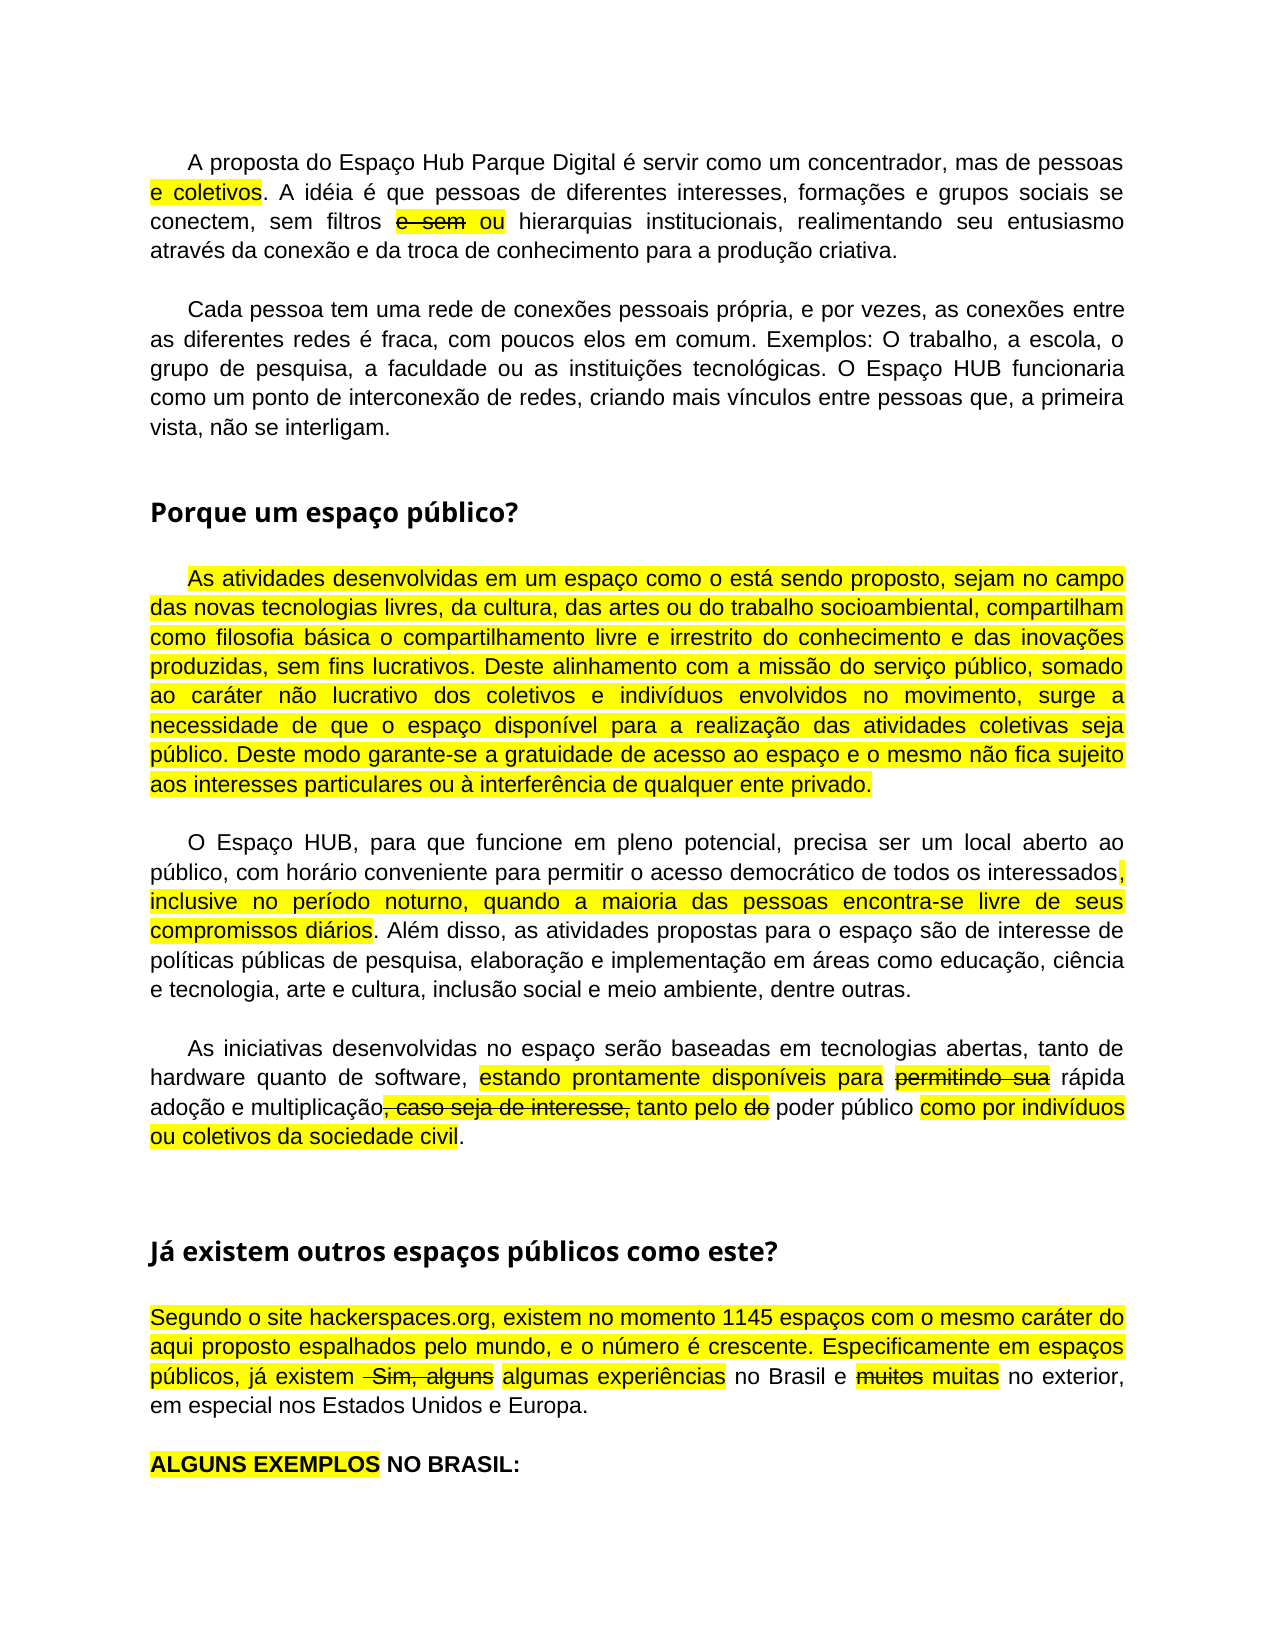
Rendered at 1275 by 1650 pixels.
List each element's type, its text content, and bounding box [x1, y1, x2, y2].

text As atividades desenvolvidas em um espaço como o está sendo proposto, sejam no campo das novas tecnologias livres, da cultura, das artes ou do trabalho socioambiental, compartilham como filosofia básica o compartilhamento livre e irrestrito do conhecimento e das inovações produzidas, sem fins lucrativos. Deste alinhamento com a missão do serviço público, somado ao caráter não lucrativo dos coletivos e indivíduos envolvidos no movimento, surge a necessidade de que o espaço disponível para a realização das atividades coletivas seja público. Deste modo garante-se a gratuidade de acesso ao espaço e o mesmo não fica sujeito aos interesses particulares ou à interferência de qualquer ente privado. [150, 566, 1125, 797]
text A proposta do Espaço Hub Parque Digital é servir como um concentrador, mas de pessoas e coletivos. A idéia é que pessoas de diferentes interesses, formações e grupos sociais se conectem, sem filtros e sem ou hierarquias institucionais, realimentando seu entusiasmo através da conexão e da troca de conhecimento para a produção criativa. [150, 150, 1125, 264]
subtitle Já existem outros espaços públicos como este? [150, 1233, 1125, 1270]
text O Espaço HUB, para que funcione em pleno potencial, precisa ser um local aberto ao público, com horário conveniente para permitir o acesso democrático de todos os interessados, inclusive no período noturno, quando a maioria das pessoas encontra-se livre de seus compromissos diários. Além disso, as atividades propostas para o espaço são de interesse de políticas públicas de pesquisa, elaboração e implementação em áreas como educação, ciência e tecnologia, arte e cultura, inclusão social e meio ambiente, dentre outras. [150, 830, 1125, 1003]
text ALGUNS EXEMPLOS No Brasil: [150, 1451, 1125, 1477]
text Cada pessoa tem uma rede de conexões pessoais própria, e por vezes, as conexões entre as diferentes redes é fraca, com poucos elos em comum. Exemplos: O trabalho, a escola, o grupo de pesquisa, a faculdade ou as instituições tecnológicas. O Espaço HUB funcionaria como um ponto de interconexão de redes, criando mais vínculos entre pessoas que, a primeira vista, não se interligam. [150, 297, 1125, 440]
text As iniciativas desenvolvidas no espaço serão baseadas em tecnologias abertas, tanto de hardware quanto de software, estando prontamente disponíveis para permitindo sua rápida adoção e multiplicação, caso seja de interesse, tanto pelo do poder público como por indivíduos ou coletivos da sociedade civil. [150, 1036, 1125, 1149]
subtitle Porque um espaço público? [150, 494, 1125, 531]
text Segundo o site hackerspaces.org, existem no momento 1145 espaços com o mesmo caráter do aqui proposto espalhados pelo mundo, e o número é crescente. Especificamente em espaços públicos, já existem Sim, alguns algumas experiências no Brasil e muitos muitas no exterior, em especial nos Estados Unidos e Europa. [150, 1304, 1125, 1418]
